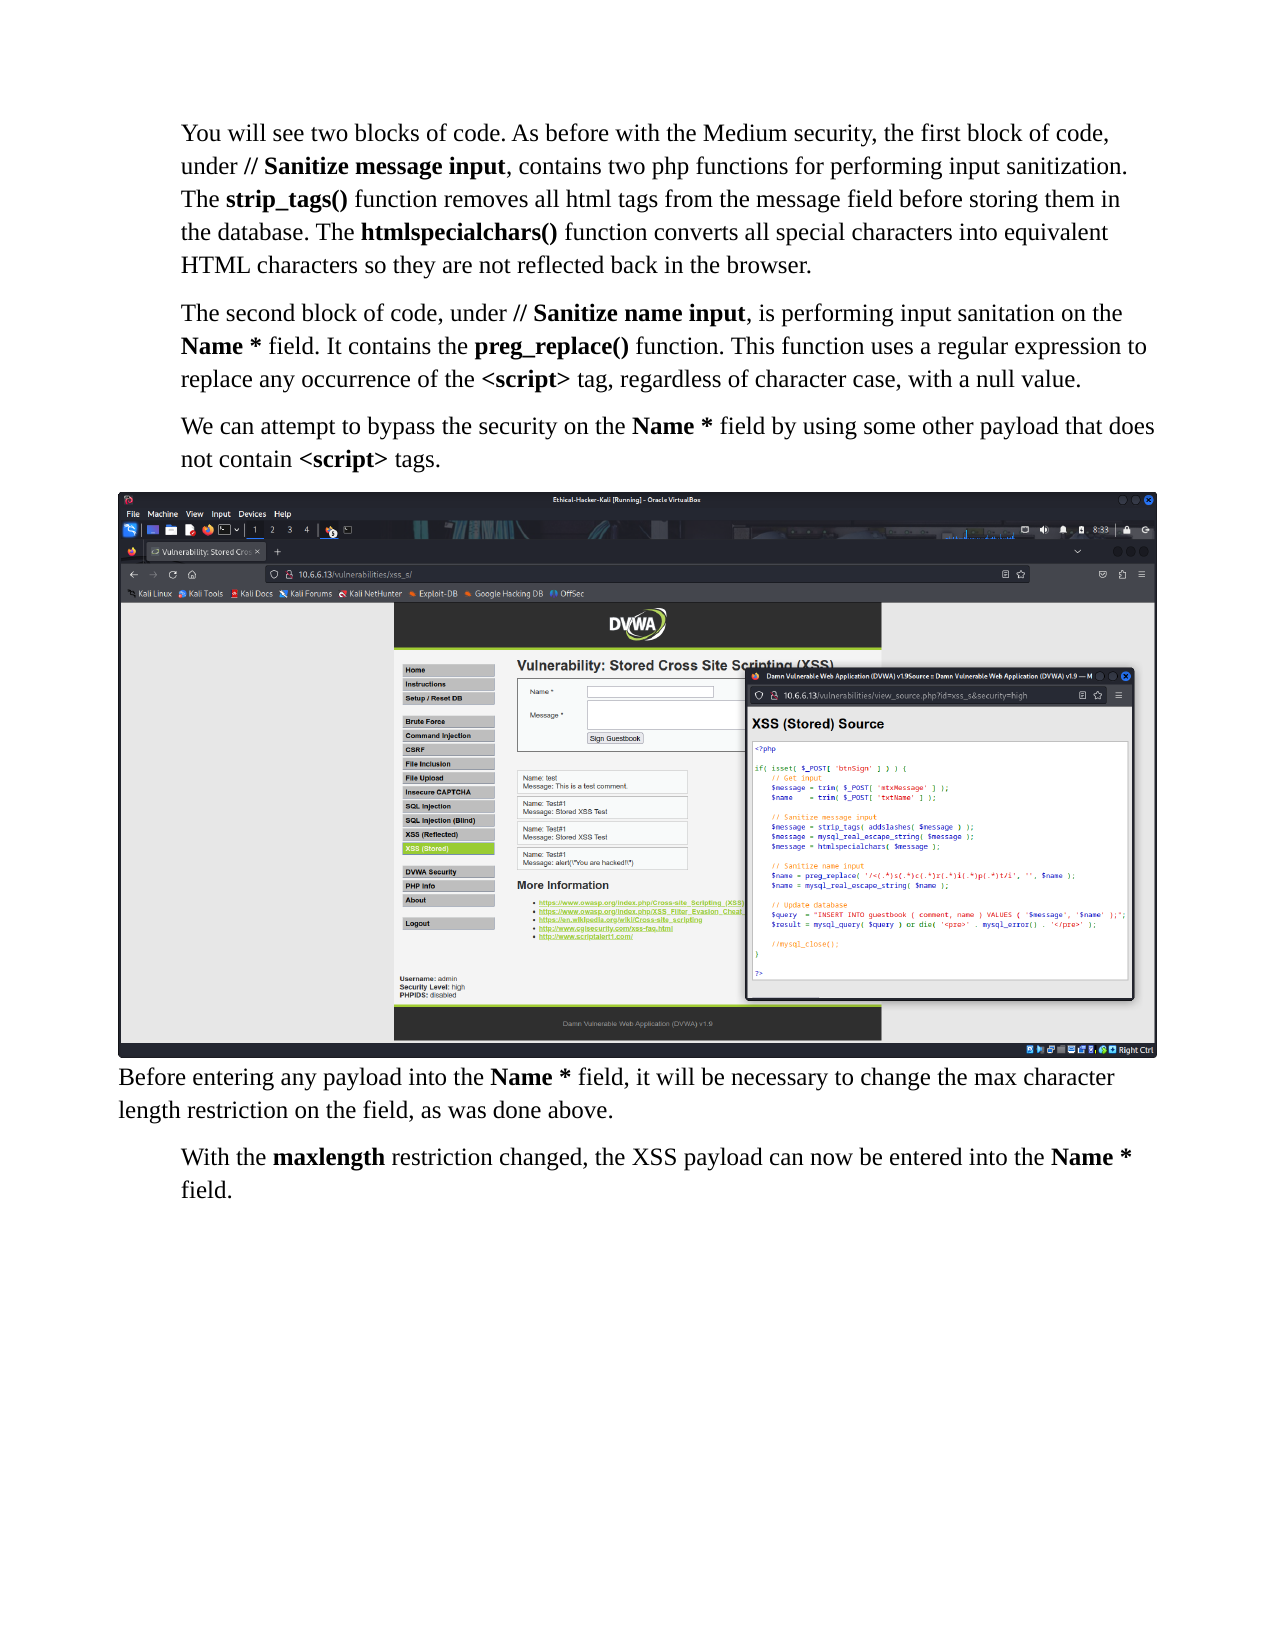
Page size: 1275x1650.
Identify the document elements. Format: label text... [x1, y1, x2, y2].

text We can attempt to bypass the security on the Name * field by using some other payload that does not contain <script> tags. [181, 411, 1157, 473]
text You will see two blocks of code. As before with the Medium security, the first block of code, under // Sanitize message input, contains two php functions for performing input sanitization. The strip_tags() function removes all html tags from the message field before storing them in the database. The htmlspecialchars() function converts all special characters into equivalent HTML characters so they are not reflected back in the browser. [181, 118, 1157, 279]
text Before entering any payload into the Name * field, it will be necessary to change the max character length restriction on the field, as was done above. [118, 1058, 1157, 1123]
picture [118, 492, 1157, 1058]
text The second block of code, under // Sanitize name input, is performing input sanitation on the Name * field. It contains the preg_replace() function. This function uses a regular expression to replace any occurrence of the <script> tag, regardless of character case, with a null value. [181, 298, 1157, 393]
text With the maxlength restriction changed, the XSS payload can now be entered into the Name * field. [181, 1142, 1157, 1204]
